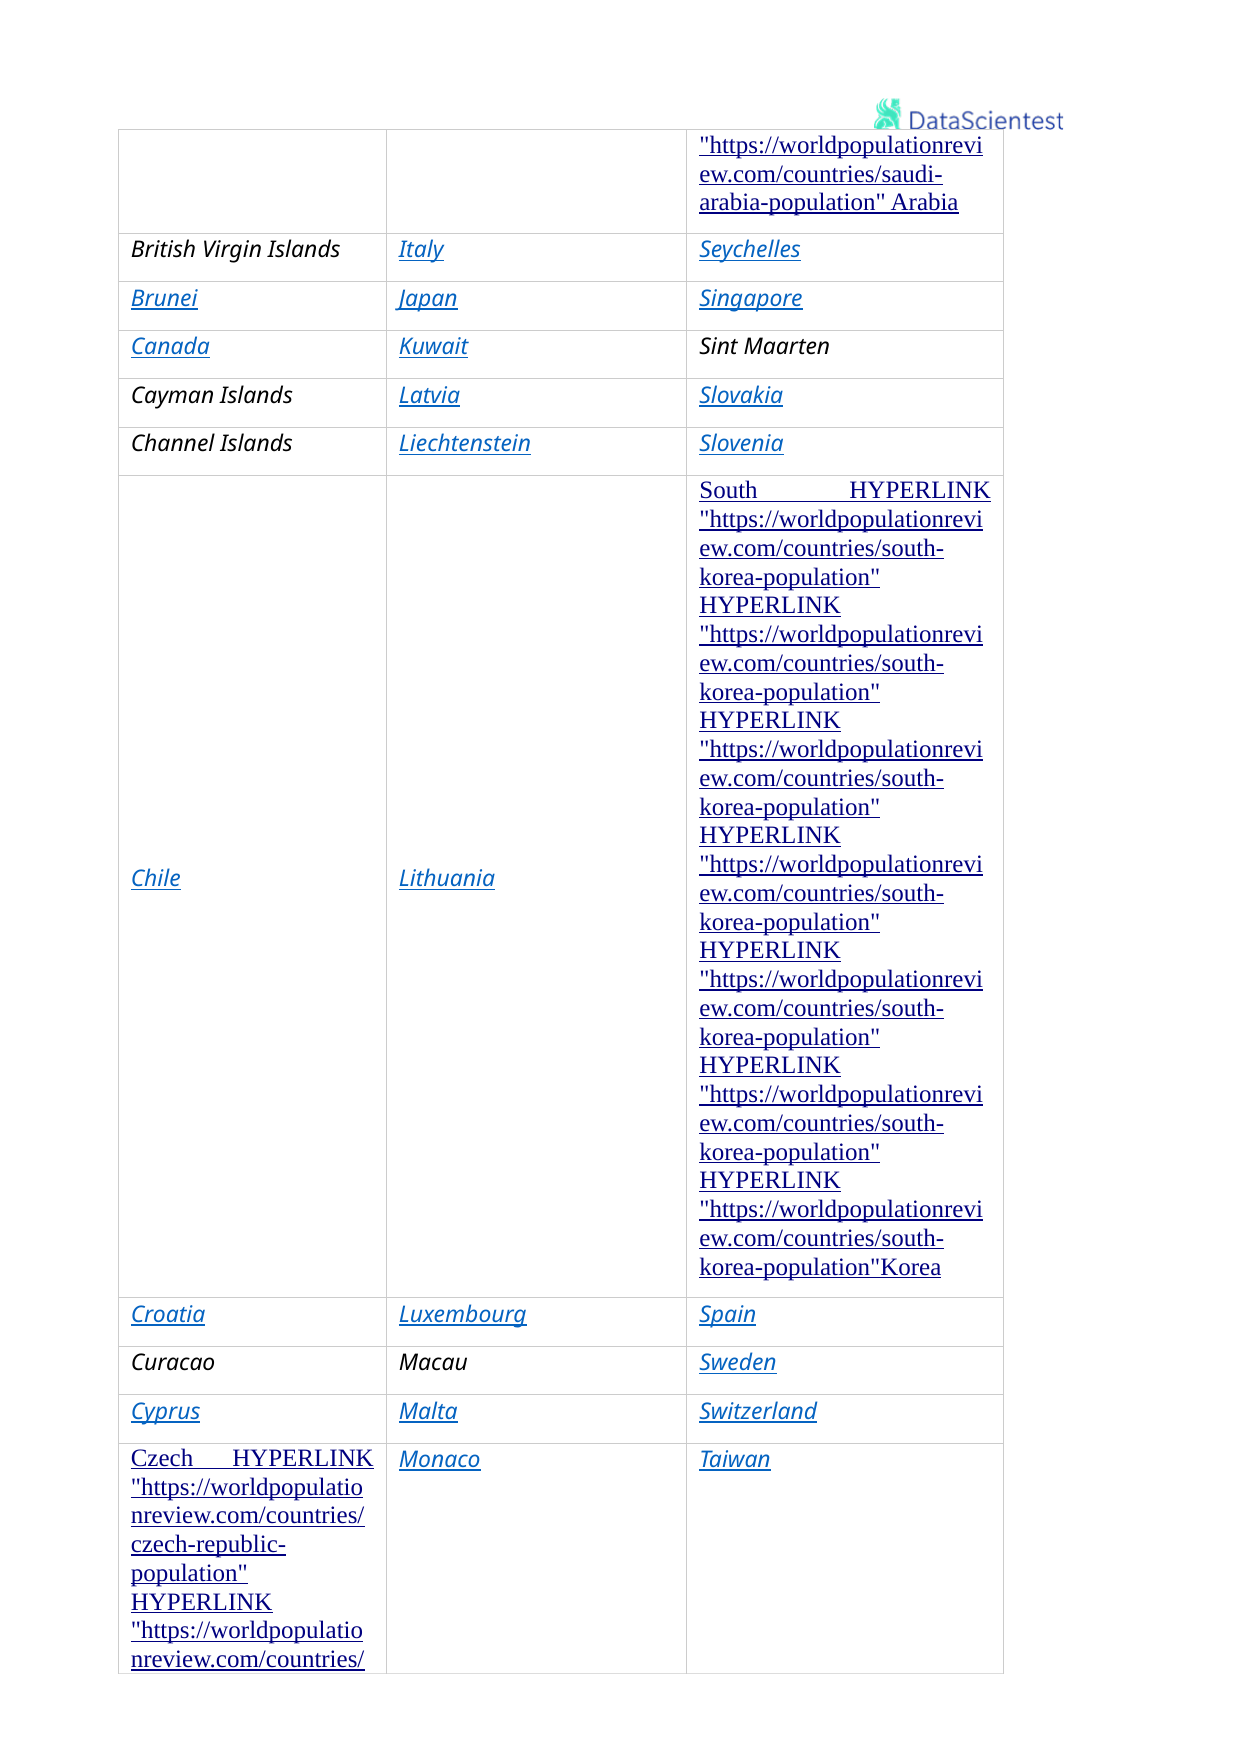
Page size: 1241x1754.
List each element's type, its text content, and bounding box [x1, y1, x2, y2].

table_cell Kuwait [387, 331, 686, 378]
table_cell Latvia [387, 379, 686, 427]
table_cell Chile [119, 476, 386, 1297]
table_cell Croatia [119, 1298, 386, 1346]
table_cell Switzerland [687, 1395, 1003, 1442]
table_cell Lithuania [387, 476, 686, 1297]
table_cell Slovenia [687, 428, 1003, 475]
table_cell [119, 130, 386, 233]
table_cell Luxembourg [387, 1298, 686, 1346]
table_cell Seychelles [687, 234, 1003, 281]
table_cell Sint Maarten [687, 331, 1003, 378]
table_cell Canada [119, 331, 386, 378]
table_cell [387, 130, 686, 233]
table_cell "https://worldpopulationreview.com/countries/saudi-arabia-population" Arabia [687, 130, 1003, 233]
table_cell Monaco [387, 1444, 686, 1673]
table_cell Brunei [119, 282, 386, 330]
table_cell Taiwan [687, 1444, 1003, 1673]
table_cell Channel Islands [119, 428, 386, 475]
table_cell Singapore [687, 282, 1003, 330]
table_cell Cayman Islands [119, 379, 386, 427]
table_cell Macau [387, 1347, 686, 1394]
table_cell British Virgin Islands [119, 234, 386, 281]
table_cell Japan [387, 282, 686, 330]
table_cell Curacao [119, 1347, 386, 1394]
table_cell Slovakia [687, 379, 1003, 427]
table_cell South HYPERLINK "https://worldpopulationreview.com/countries/south-korea-population" HYPERLINK "https://worldpopulationreview.com/countries/south-korea-population" HYPERLINK "https://worldpopulationreview.com/countries/south-korea-population" HYPERLINK "https://worldpopulationreview.com/countries/south-korea-population" HYPERLINK "https://worldpopulationreview.com/countries/south-korea-population" HYPERLINK "https://worldpopulationreview.com/countries/south-korea-population" HYPERLINK "https://worldpopulationreview.com/countries/south-korea-population"Korea [687, 476, 1003, 1297]
table_cell Czech HYPERLINK "https://worldpopulationreview.com/countries/czech-republic-population" HYPERLINK "https://worldpopulationreview.com/countries/ [119, 1444, 386, 1673]
table_cell Liechtenstein [387, 428, 686, 475]
table_cell Sweden [687, 1347, 1003, 1394]
table_cell Italy [387, 234, 686, 281]
table_cell Spain [687, 1298, 1003, 1346]
table_cell Malta [387, 1395, 686, 1442]
table_cell Cyprus [119, 1395, 386, 1442]
